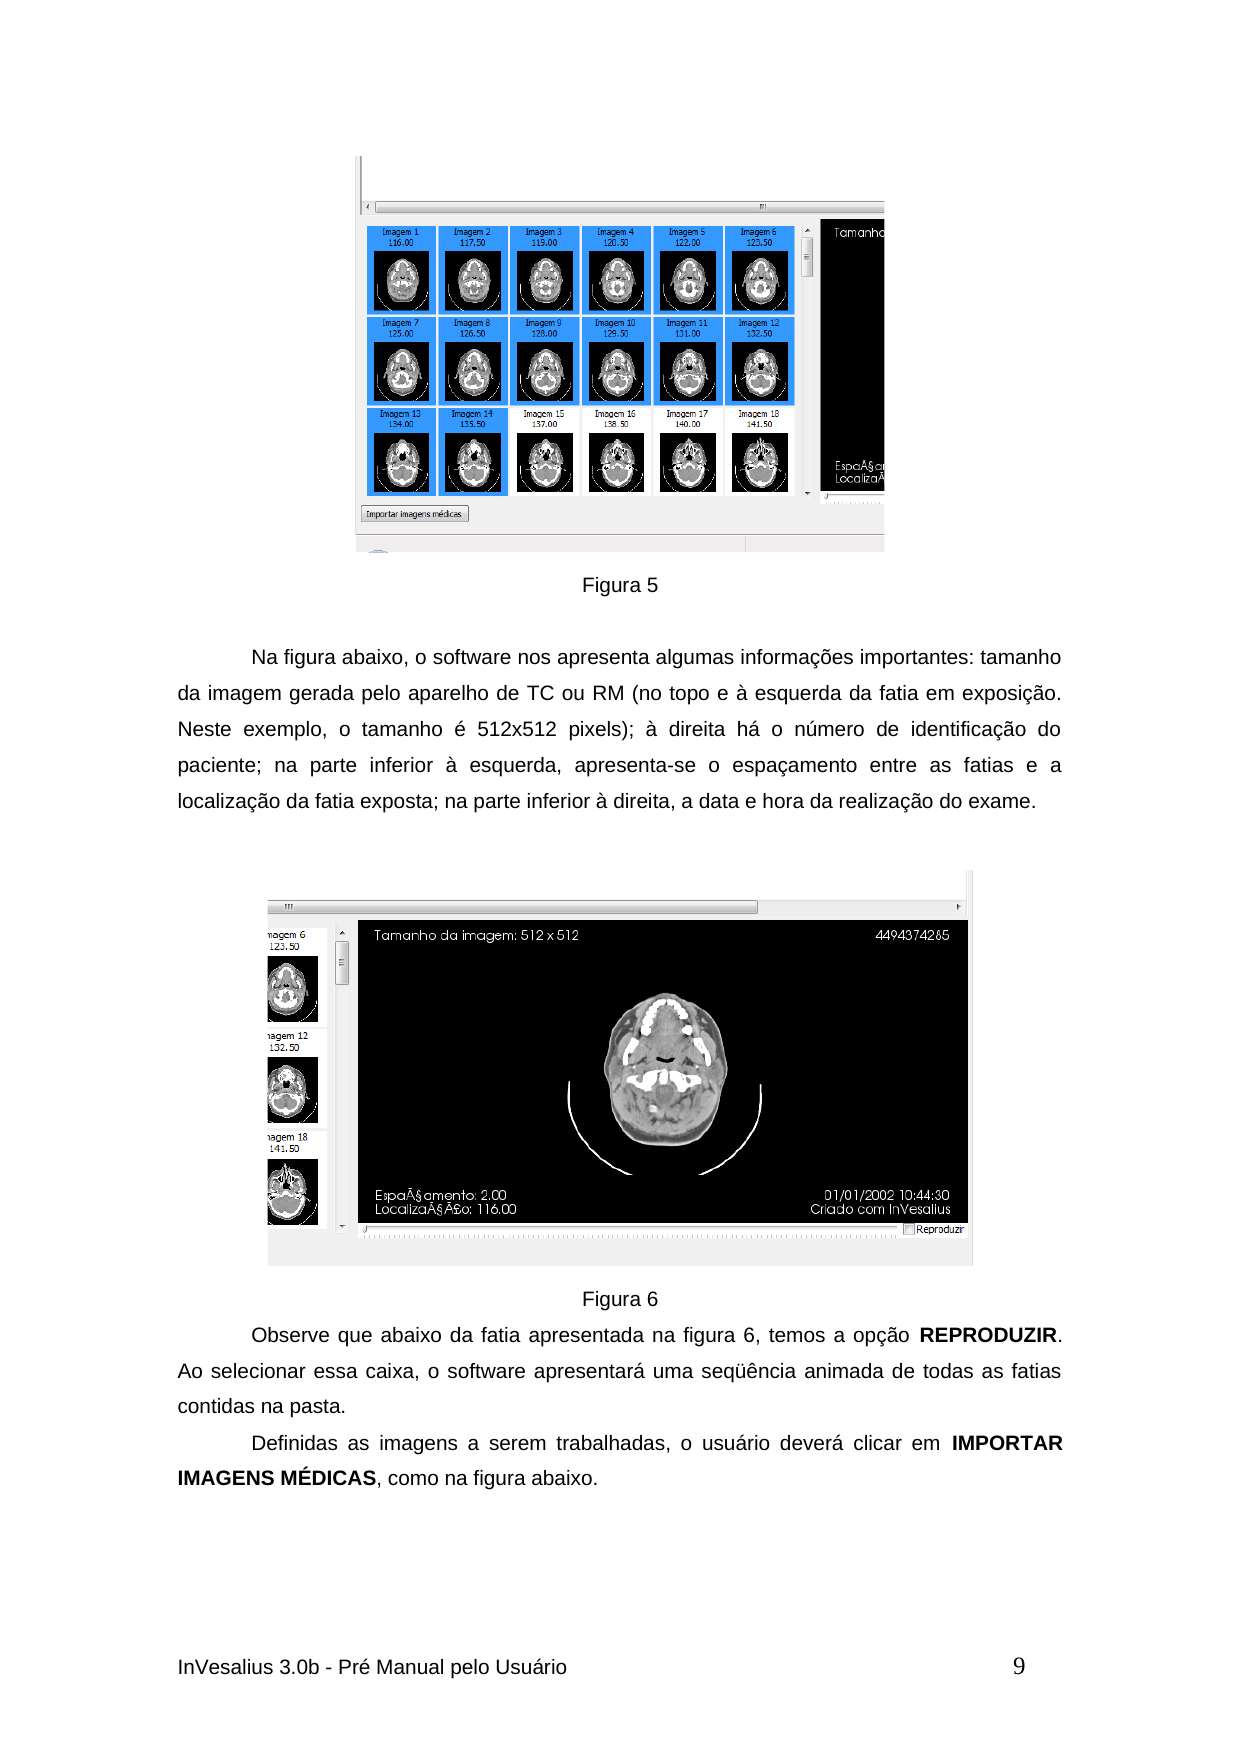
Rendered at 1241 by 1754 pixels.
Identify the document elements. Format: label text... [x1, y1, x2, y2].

text Observe que abaixo da fatia apresentada na figura 6, temos a opção REPRODUZIR. Ao selecionar essa caixa, o software apresentará uma seqüência animada de todas as fatias contidas na pasta. [177, 1322, 1063, 1418]
text Figura 5 [177, 573, 1063, 597]
text Definidas as imagens a serem trabalhadas, o usuário deverá clicar em IMPORTAR IMAGENS MÉDICAS, como na figura abaixo. [177, 1430, 1063, 1490]
text Na figura abaixo, o software nos apresenta algumas informações importantes: tamanho da imagem gerada pelo aparelho de TC ou RM (no topo e à esquerda da fatia em exposição. Neste exemplo, o tamanho é 512x512 pixels); à direita há o número de identificação do paciente; na parte inferior à esquerda, apresenta-se o espaçamento entre as fatias e a localização da fatia exposta; na parte inferior à direita, a data e hora da realização do exame. [177, 645, 1063, 813]
text Figura 6 [177, 1287, 1063, 1311]
